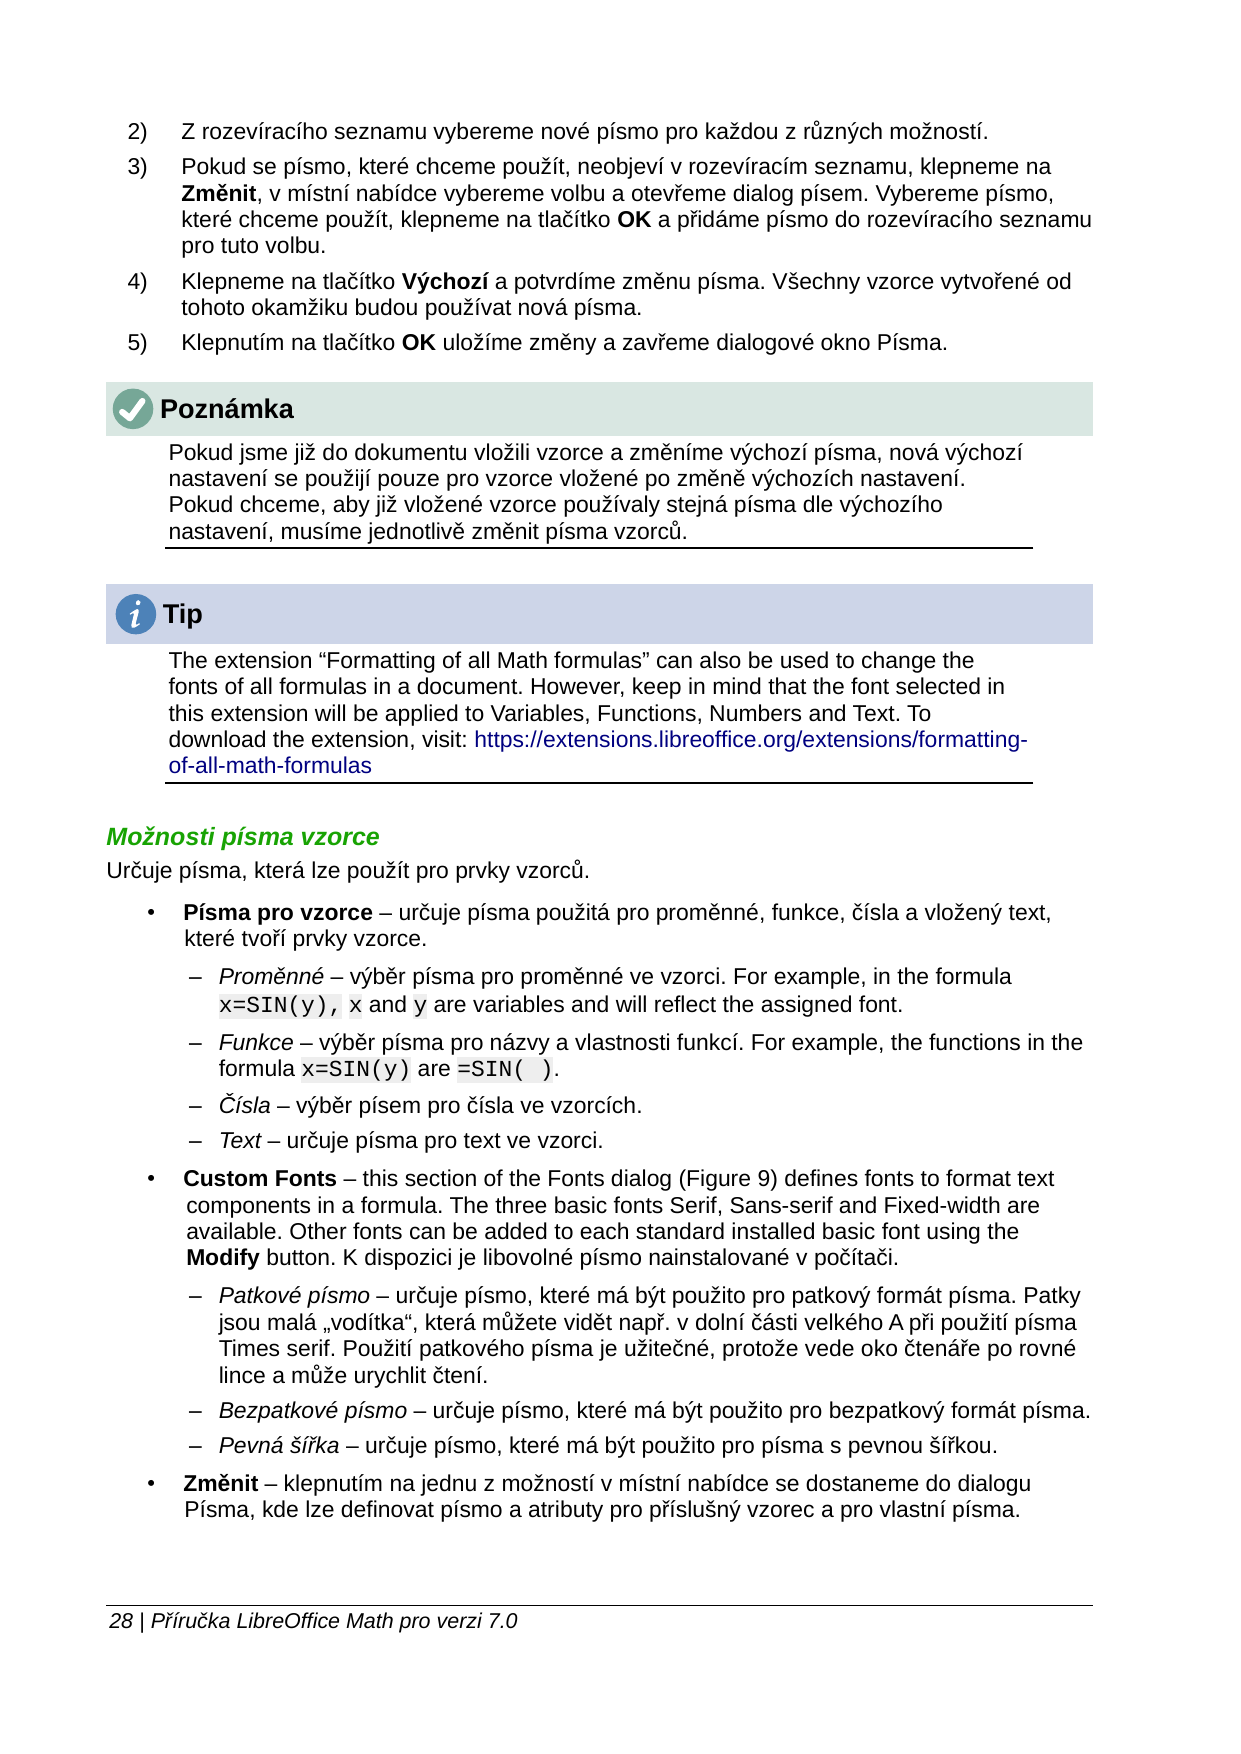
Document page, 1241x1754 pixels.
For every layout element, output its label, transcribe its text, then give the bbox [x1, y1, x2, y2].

list Bezpatkové písmo – určuje písmo, které má být použito pro bezpatkový formát písma. [189, 1397, 1093, 1423]
list Pokud se písmo, které chceme použít, neobjeví v rozevíracím seznamu, klepneme na Změnit, v místní nabídce vybereme volbu a otevřeme dialog písem. Vybereme písmo, které chceme použít, klepneme na tlačítko OK a přidáme písmo do rozevíracího seznamu pro tuto volbu. [148, 153, 1093, 259]
list Text – určuje písma pro text ve vzorci. [189, 1127, 1093, 1153]
list Custom Fonts – this section of the Fonts dialog (Figure 9) defines fonts to format text components in a formula. The three basic fonts Serif, Sans-serif and Fixed-width are available. Other fonts can be added to each standard installed basic font using the Modify button. K dispozici je libovolné písmo nainstalované v počítači. [144, 1162, 1093, 1274]
list Čísla – výběr písem pro čísla ve vzorcích. [189, 1092, 1093, 1118]
list Změnit – klepnutím na jednu z možností v místní nabídce se dostaneme do dialogu Písma, kde lze definovat písmo a atributy pro příslušný vzorec a pro vlastní písma. [144, 1467, 1093, 1526]
list Klepnutím na tlačítko OK uložíme změny a zavřeme dialogové okno Písma. [148, 329, 1093, 356]
text The extension “Formatting of all Math formulas” can also be used to change the fonts of all formulas in a document. However, keep in mind that the font selected in this extension will be applied to Variables, Functions, Numbers and Text. To download the extension, visit: https://extensions.libreoffice.org/extensions/formatting-of-all-math-formulas [165, 644, 1033, 782]
list Funkce – výběr písma pro názvy a vlastnosti funkcí. For example, the functions in the formula x=SIN(y) are =SIN( ). [189, 1028, 1093, 1083]
list Proměnné – výběr písma pro proměnné ve vzorci. For example, in the formula x=SIN(y), x and y are variables and will reflect the assigned font. [189, 963, 1093, 1019]
list Pevná šířka – určuje písmo, které má být použito pro písma s pevnou šířkou. [189, 1432, 1093, 1458]
subtitle Poznámka [106, 382, 1093, 436]
subtitle Tip [106, 584, 1093, 644]
text Pokud jsme již do dokumentu vložili vzorce a změníme výchozí písma, nová výchozí nastavení se použijí pouze pro vzorce vložené po změně výchozích nastavení. Pokud chceme, aby již vložené vzorce používaly stejná písma dle výchozího nastavení, musíme jednotlivě změnit písma vzorců. [165, 436, 1033, 547]
list Z rozevíracího seznamu vybereme nové písmo pro každou z různých možností. [148, 118, 1093, 144]
list Patkové písmo – určuje písmo, které má být použito pro patkový formát písma. Patky jsou malá „vodítka“, která můžete vidět např. v dolní části velkého A při použití písma Times serif. Použití patkového písma je užitečné, protože vede oko čtenáře po rovné lince a může urychlit čtení. [189, 1282, 1093, 1388]
subtitle Možnosti písma vzorce [106, 822, 1093, 851]
list Písma pro vzorce – určuje písma použitá pro proměnné, funkce, čísla a vložený text, které tvoří prvky vzorce. [144, 896, 1093, 954]
list Klepneme na tlačítko Výchozí a potvrdíme změnu písma. Všechny vzorce vytvořené od tohoto okamžiku budou používat nová písma. [148, 268, 1093, 320]
text Určuje písma, která lze použít pro prvky vzorců. [106, 857, 1093, 883]
